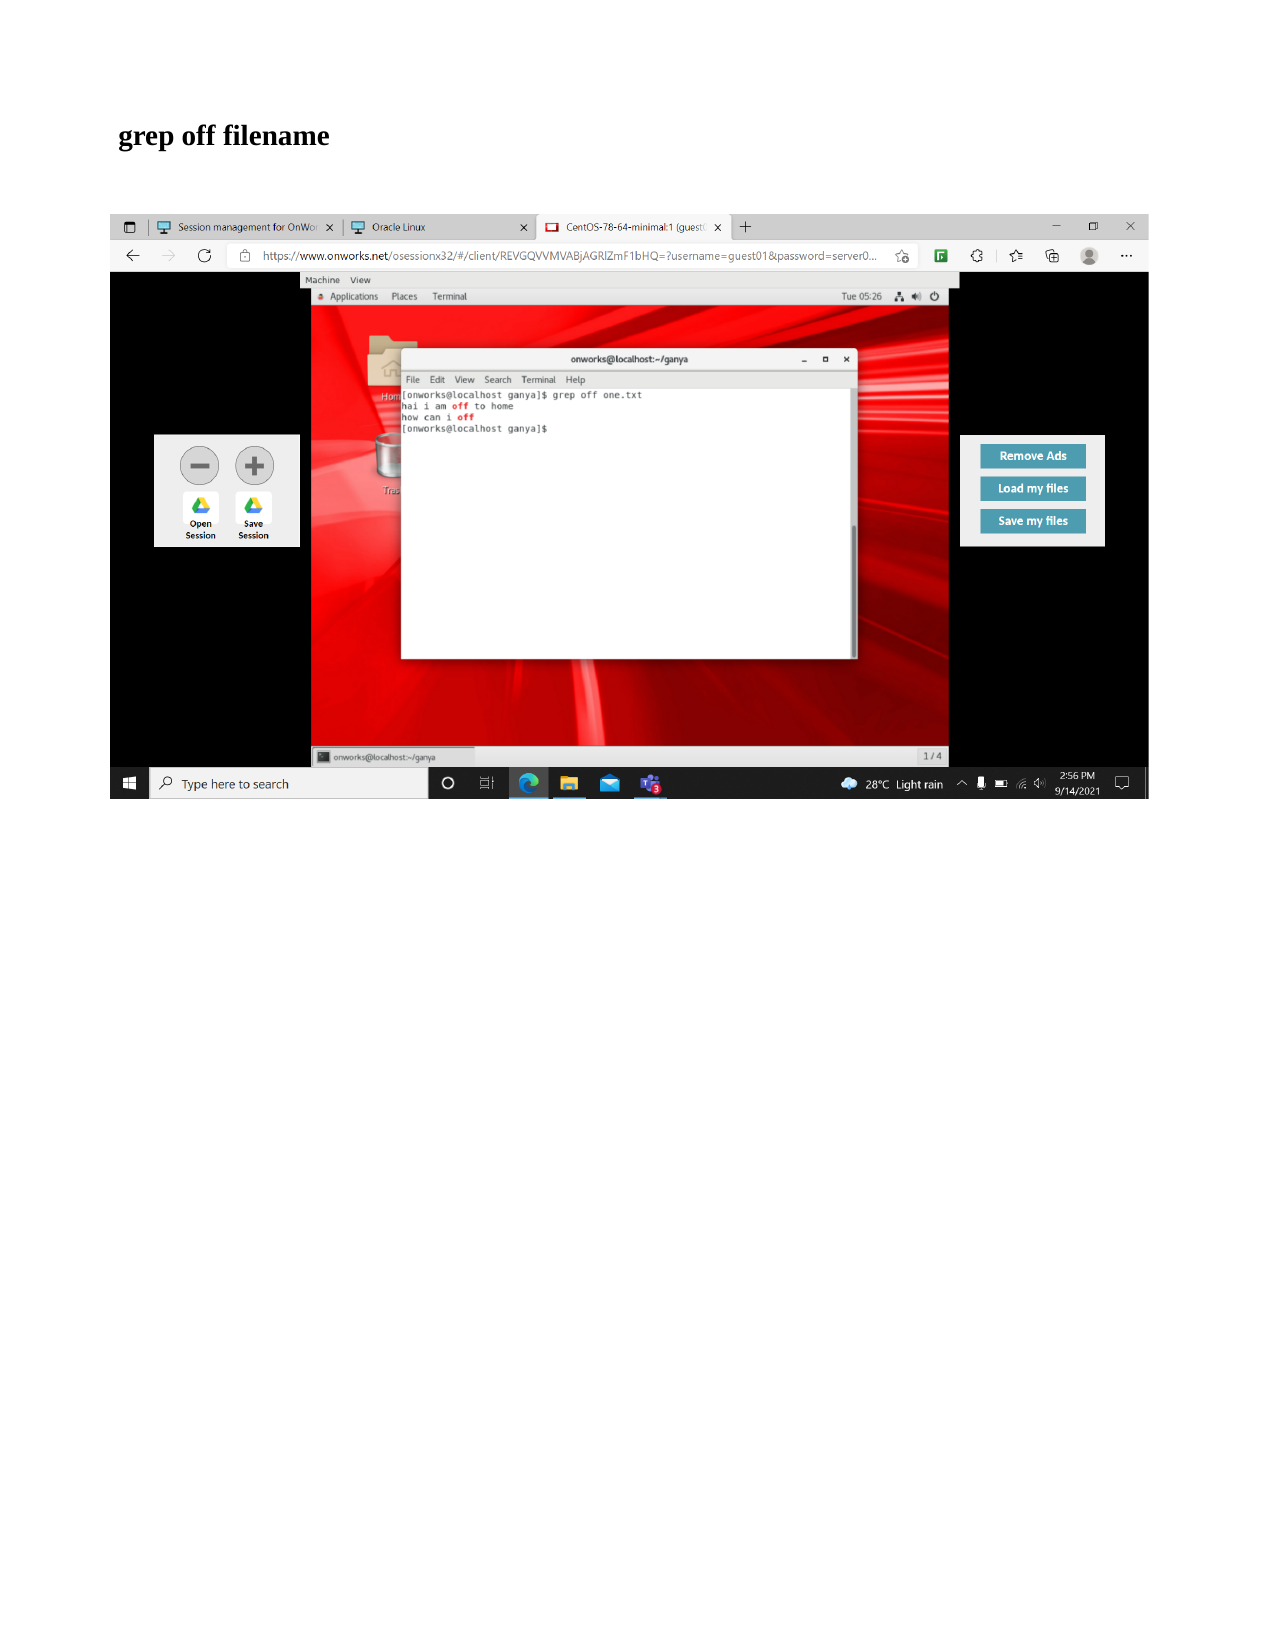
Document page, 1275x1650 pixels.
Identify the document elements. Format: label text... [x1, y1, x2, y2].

text grep off filename [118, 118, 1157, 152]
picture [110, 214, 1149, 799]
